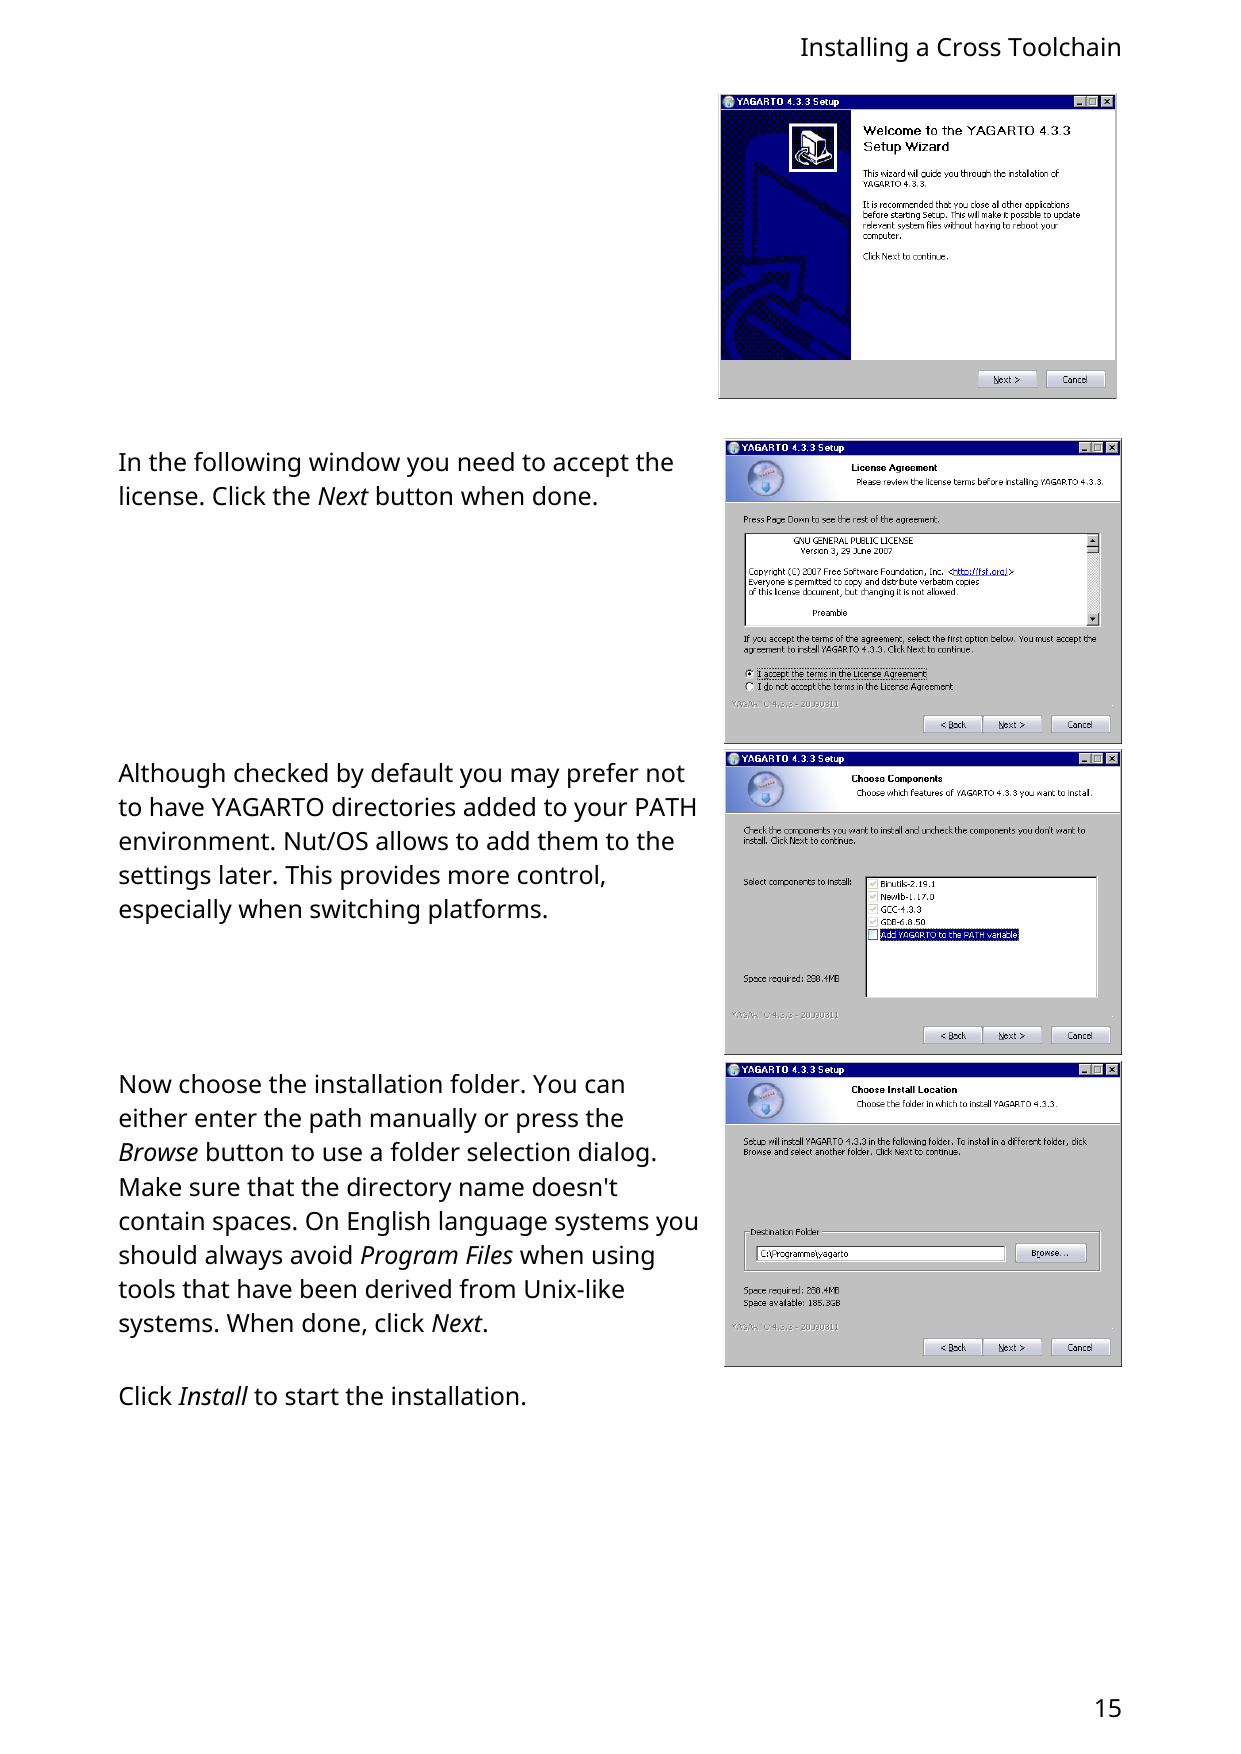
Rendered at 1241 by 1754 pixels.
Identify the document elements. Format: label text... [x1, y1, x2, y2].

picture [723, 438, 1122, 744]
picture [718, 93, 1117, 399]
text Although checked by default you may prefer not to have YAGARTO directories added to your PATH environment. Nut/OS allows to add them to the settings later. This provides more control, especially when switching platforms. [118, 756, 723, 1055]
picture [723, 749, 1122, 1055]
picture [723, 1061, 1122, 1367]
text Now choose the installation folder. You can either enter the path manually or press the Browse button to use a folder selection dialog. Make sure that the directory name doesn't contain spaces. On English language systems you should always avoid Program Files when using tools that have been derived from Unix-like systems. When done, click Next. [118, 1067, 723, 1366]
text In the following window you need to accept the license. Click the Next button when done. [118, 444, 723, 744]
text Click Install to start the installation. [118, 1378, 1122, 1412]
